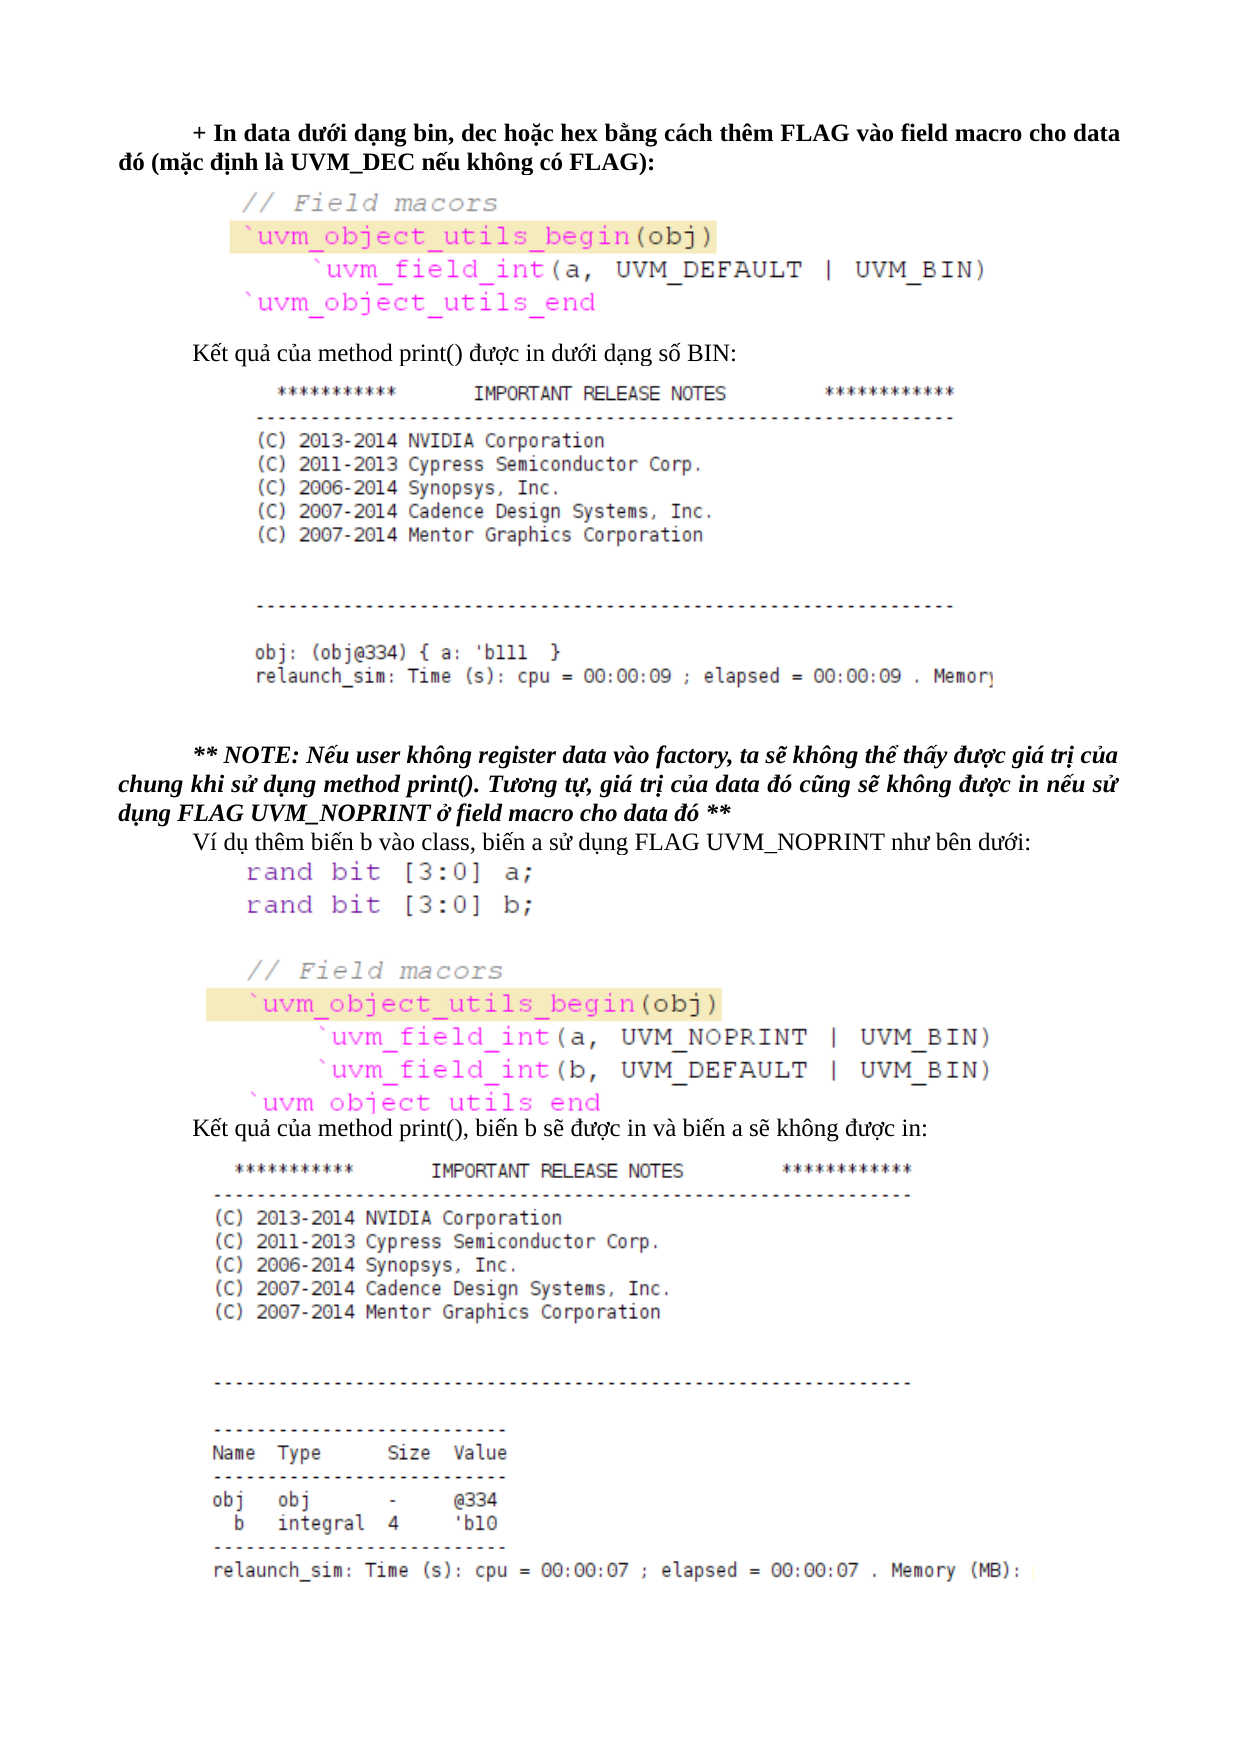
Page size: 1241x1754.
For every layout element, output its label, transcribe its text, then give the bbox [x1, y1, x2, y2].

picture [206, 1142, 1035, 1596]
text Kết quả của method print() được in dưới dạng số BIN: [118, 176, 1122, 367]
text Kết quả của method print(), biến b sẽ được in và biến a sẽ không được in: [118, 856, 1122, 1142]
picture [206, 855, 1035, 1114]
text ** NOTE: Nếu user không register data vào factory, ta sẽ không thể thấy được giá trị của chung khi sử dụng method print(). Tương tự, giá trị của data đó cũng sẽ không được in nếu sử dụng FLAG UVM_NOPRINT ở field macro cho data đó ** [118, 741, 1122, 827]
text Ví dụ thêm biến b vào class, biến a sử dụng FLAG UVM_NOPRINT như bên dưới: [118, 827, 1122, 856]
text + In data dưới dạng bin, dec hoặc hex bằng cách thêm FLAG vào field macro cho data đó (mặc định là UVM_DEC nếu không có FLAG): [118, 118, 1122, 176]
picture [247, 366, 993, 705]
picture [229, 175, 1011, 339]
